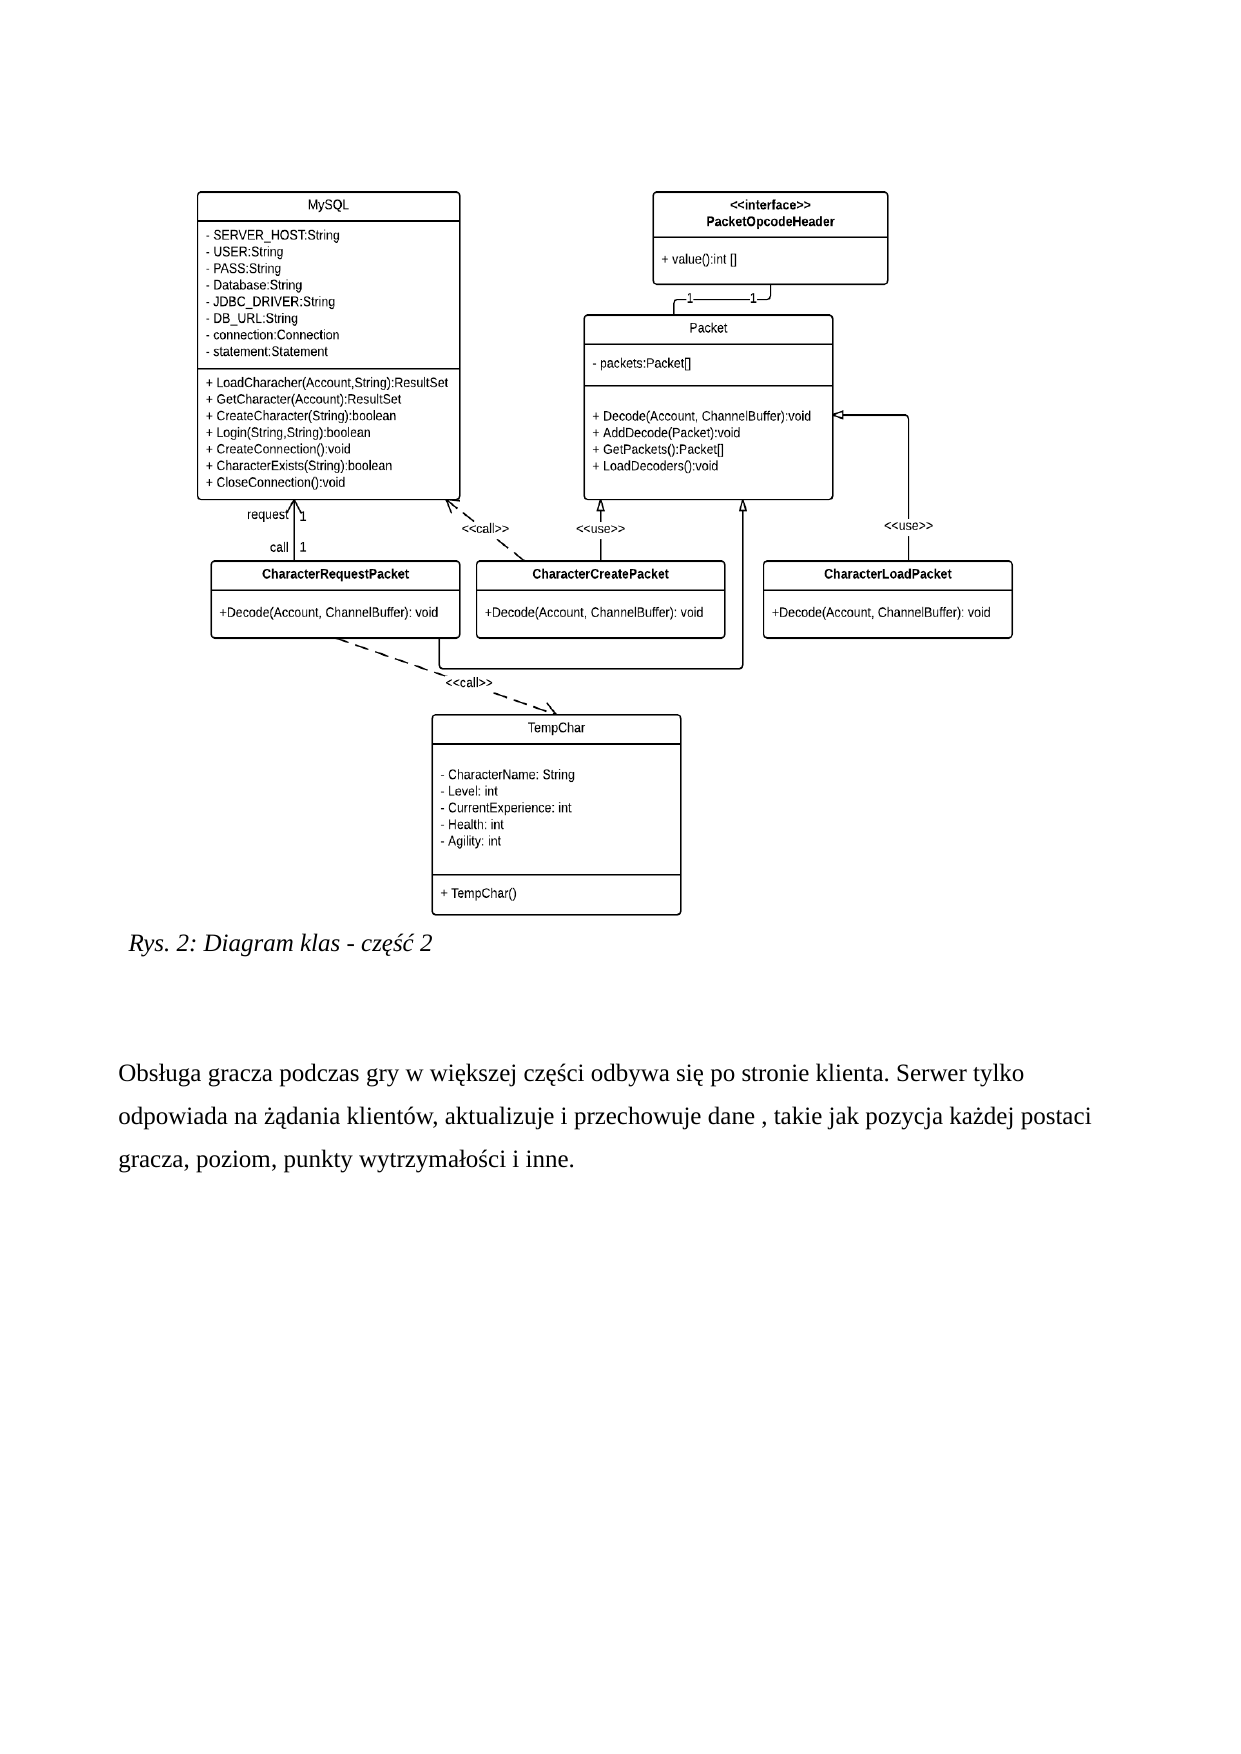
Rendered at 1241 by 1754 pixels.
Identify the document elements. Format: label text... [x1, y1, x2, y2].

picture [128, 130, 1112, 929]
text Obsługa gracza podczas gry w większej części odbywa się po stronie klienta. Serwer tylko odpowiada na żądania klientów, aktualizuje i przechowuje dane , takie jak pozycja każdej postaci gracza, poziom, punkty wytrzymałości i inne. [118, 1058, 1122, 1173]
text Rys. 2: Diagram klas - część 2 [128, 929, 1112, 957]
